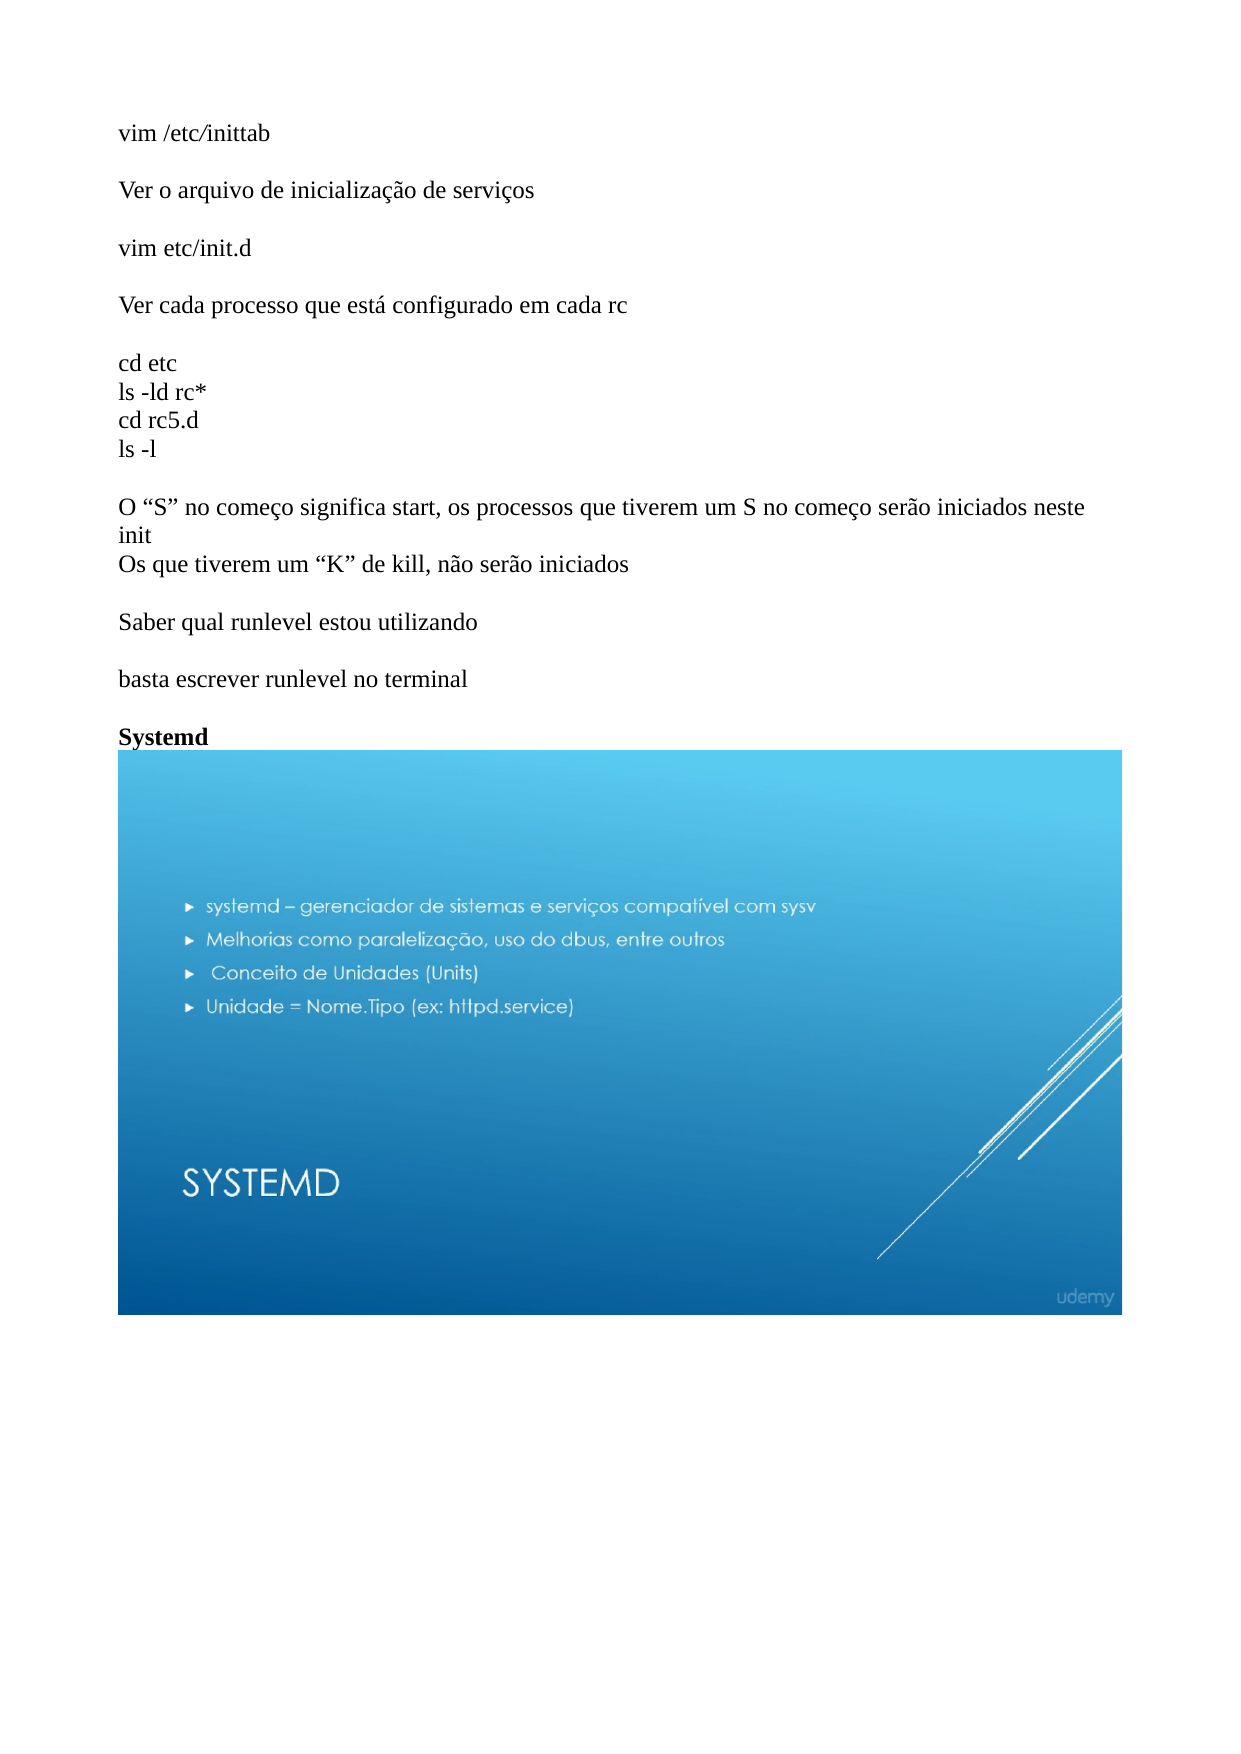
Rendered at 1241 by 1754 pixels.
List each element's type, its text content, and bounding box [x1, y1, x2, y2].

text vim /etc/inittab [118, 118, 1122, 147]
text basta escrever runlevel no terminal [118, 664, 1122, 693]
text Os que tiverem um “K” de kill, não serão iniciados [118, 549, 1122, 578]
text ls -l [118, 434, 1122, 463]
text vim etc/init.d [118, 233, 1122, 262]
text Systemd [118, 722, 1122, 750]
picture [118, 750, 1123, 1315]
text cd rc5.d [118, 406, 1122, 434]
text Saber qual runlevel estou utilizando [118, 607, 1122, 636]
text Ver o arquivo de inicialização de serviços [118, 176, 1122, 204]
text Ver cada processo que está configurado em cada rc [118, 291, 1122, 319]
text ls -ld rc* [118, 377, 1122, 406]
text O “S” no começo significa start, os processos que tiverem um S no começo serão iniciados neste init [118, 492, 1122, 549]
text cd etc [118, 348, 1122, 377]
